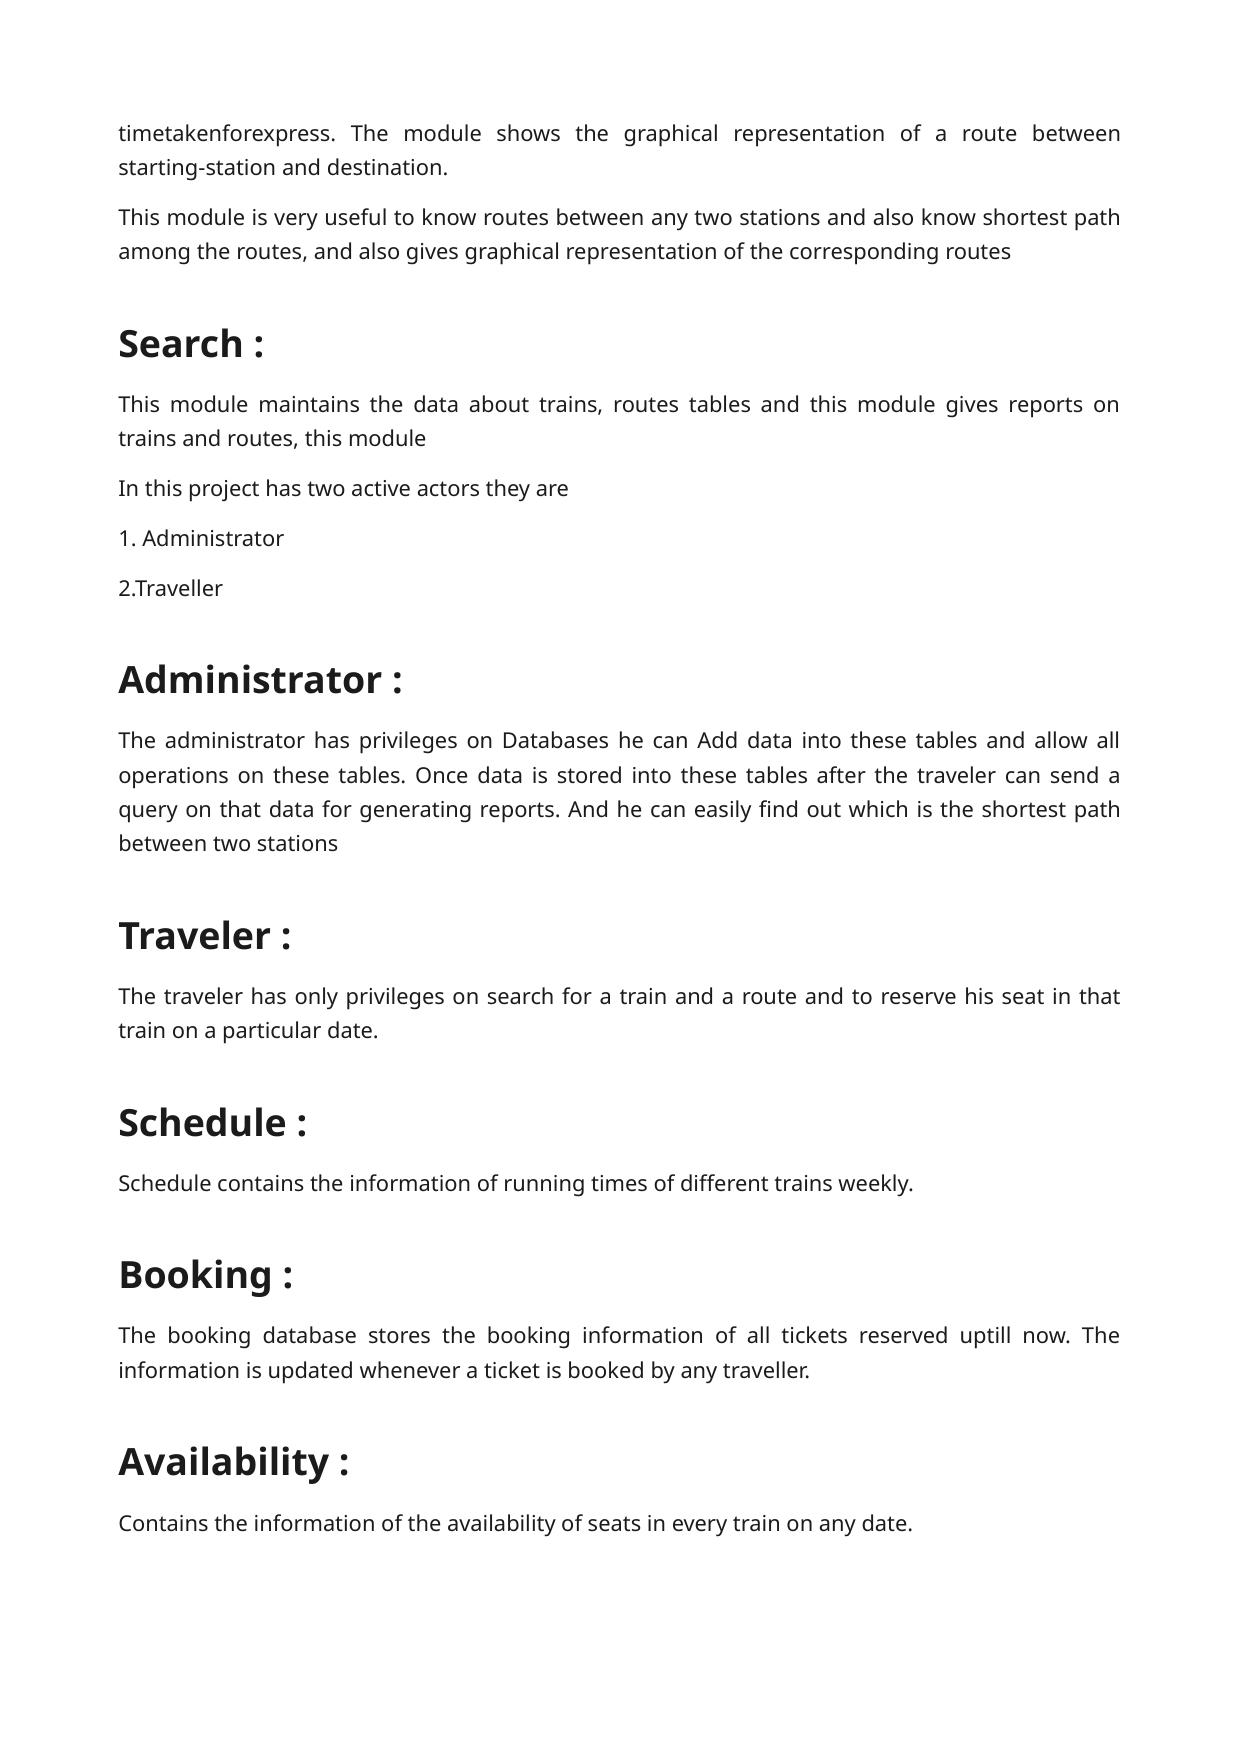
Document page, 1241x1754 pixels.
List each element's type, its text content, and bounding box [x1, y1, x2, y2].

text The booking database stores the booking information of all tickets reserved uptill now. The information is updated whenever a ticket is booked by any traveller. [118, 1321, 1122, 1384]
text timetakenforexpress. The module shows the graphical representation of a route between starting-station and destination. [118, 118, 1122, 182]
subtitle Traveler : [118, 909, 1122, 960]
text 2.Traveller [118, 573, 1122, 602]
subtitle Booking : [118, 1249, 1122, 1300]
text The traveler has only privileges on search for a train and a route and to reserve his seat in that train on a particular date. [118, 981, 1122, 1045]
text Contains the information of the availability of seats in every train on any date. [118, 1507, 1122, 1537]
text 1. Administrator [118, 523, 1122, 553]
text Schedule contains the information of running times of different trains weekly. [118, 1168, 1122, 1197]
subtitle Search : [118, 317, 1122, 368]
text This module maintains the data about trains, routes tables and this module gives reports on trains and routes, this module [118, 389, 1122, 453]
text In this project has two active actors they are [118, 473, 1122, 503]
subtitle Administrator : [118, 654, 1122, 705]
subtitle Availability : [118, 1436, 1122, 1487]
text The administrator has privileges on Databases he can Add data into these tables and allow all operations on these tables. Once data is stored into these tables after the traveler can send a query on that data for generating reports. And he can easily find out which is the shortest path between two stations [118, 725, 1122, 858]
text This module is very useful to know routes between any two stations and also know shortest path among the routes, and also gives graphical representation of the corresponding routes [118, 202, 1122, 266]
subtitle Schedule : [118, 1096, 1122, 1147]
